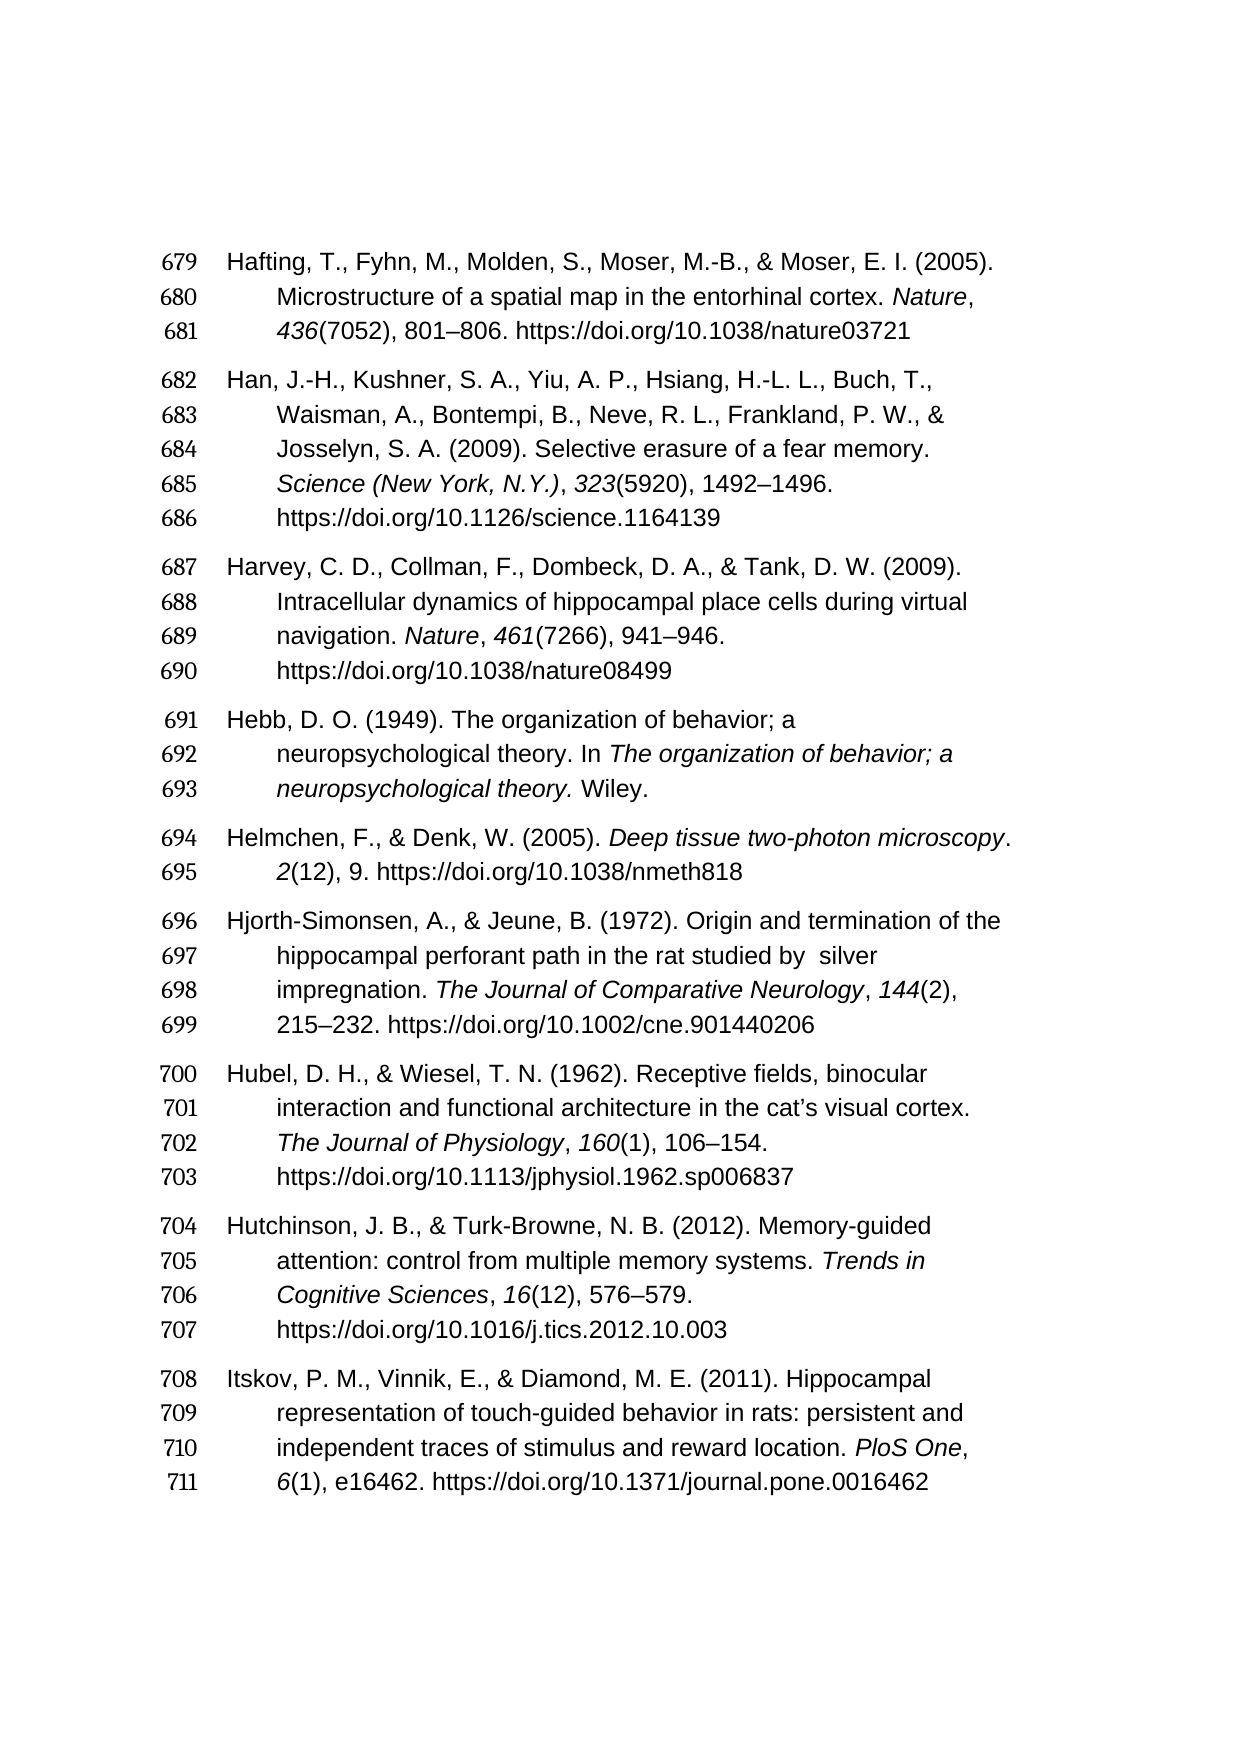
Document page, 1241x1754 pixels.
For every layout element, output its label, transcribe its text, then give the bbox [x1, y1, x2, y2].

text Hebb, D. O. (1949). The organization of behavior; a neuropsychological theory. In The organization of behavior; a neuropsychological theory. Wiley. [226, 705, 1014, 802]
text Hjorth-Simonsen, A., & Jeune, B. (1972). Origin and termination of the hippocampal perforant path in the rat studied by silver impregnation. The Journal of Comparative Neurology, 144(2), 215–232. https://doi.org/10.1002/cne.901440206 [226, 906, 1014, 1038]
text Harvey, C. D., Collman, F., Dombeck, D. A., & Tank, D. W. (2009). Intracellular dynamics of hippocampal place cells during virtual navigation. Nature, 461(7266), 941–946. https://doi.org/10.1038/nature08499 [226, 552, 1014, 684]
text Hafting, T., Fyhn, M., Molden, S., Moser, M.-B., & Moser, E. I. (2005). Microstructure of a spatial map in the entorhinal cortex. Nature, 436(7052), 801–806. https://doi.org/10.1038/nature03721 [226, 247, 1014, 345]
text Han, J.-H., Kushner, S. A., Yiu, A. P., Hsiang, H.-L. L., Buch, T., Waisman, A., Bontempi, B., Neve, R. L., Frankland, P. W., & Josselyn, S. A. (2009). Selective erasure of a fear memory. Science (New York, N.Y.), 323(5920), 1492–1496. https://doi.org/10.1126/science.1164139 [226, 365, 1014, 532]
text Itskov, P. M., Vinnik, E., & Diamond, M. E. (2011). Hippocampal representation of touch-guided behavior in rats: persistent and independent traces of stimulus and reward location. PloS One, 6(1), e16462. https://doi.org/10.1371/journal.pone.0016462 [226, 1364, 1014, 1496]
text Hutchinson, J. B., & Turk-Browne, N. B. (2012). Memory-guided attention: control from multiple memory systems. Trends in Cognitive Sciences, 16(12), 576–579. https://doi.org/10.1016/j.tics.2012.10.003 [226, 1211, 1014, 1343]
text Hubel, D. H., & Wiesel, T. N. (1962). Receptive fields, binocular interaction and functional architecture in the cat’s visual cortex. The Journal of Physiology, 160(1), 106–154. https://doi.org/10.1113/jphysiol.1962.sp006837 [226, 1059, 1014, 1191]
text Helmchen, F., & Denk, W. (2005). Deep tissue two-photon microscopy. 2(12), 9. https://doi.org/10.1038/nmeth818 [226, 823, 1014, 886]
